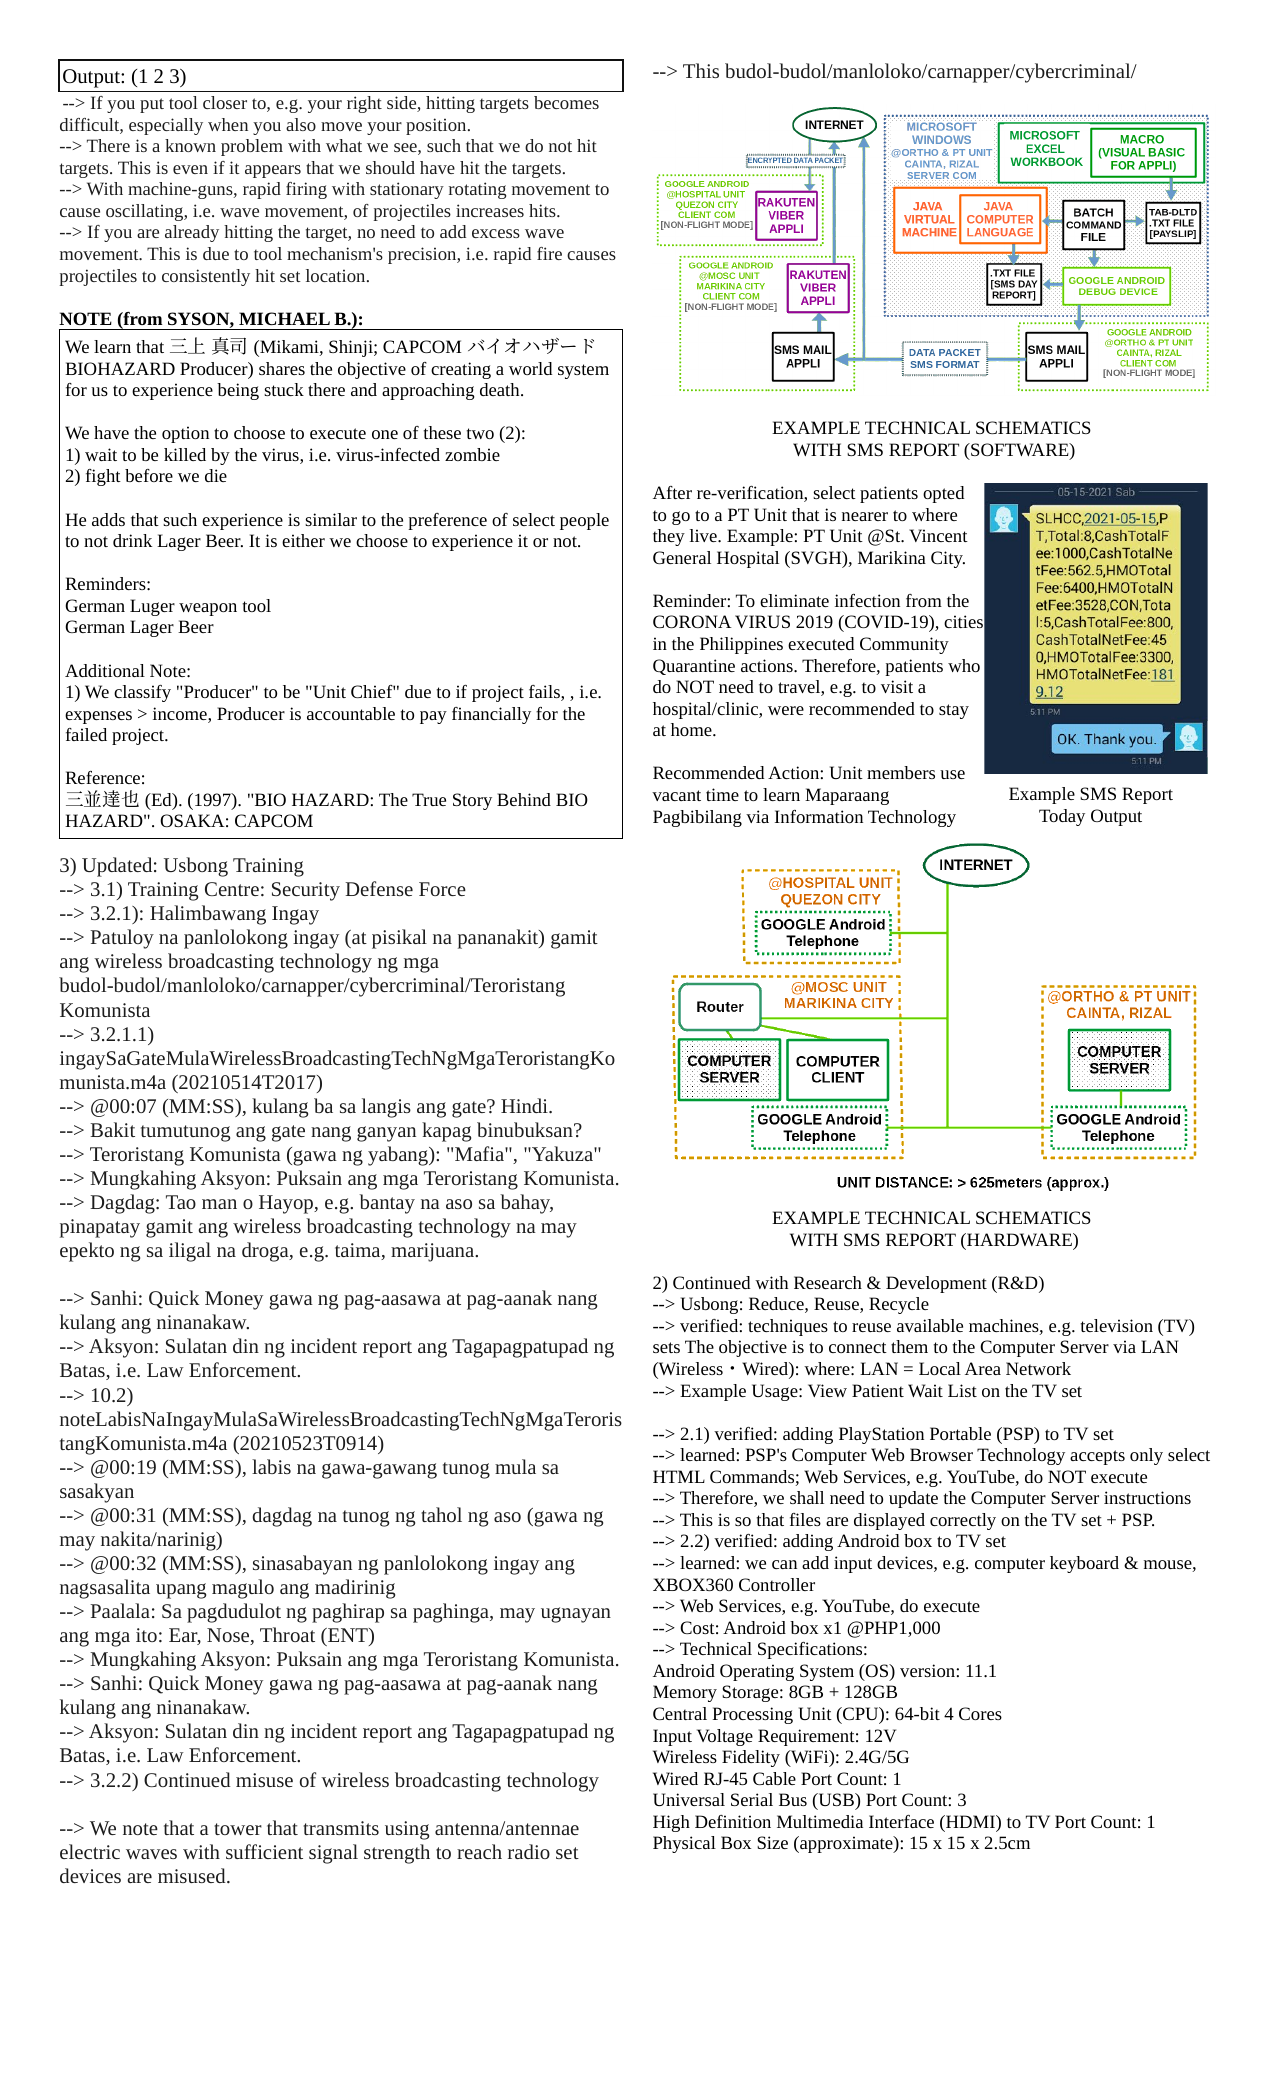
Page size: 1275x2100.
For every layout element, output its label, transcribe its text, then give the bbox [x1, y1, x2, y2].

text --> @00:19 (MM:SS), labis na gawa-gawang tunog mula sa sasakyan [59, 1455, 623, 1503]
text --> Sanhi: Quick Money gawa ng pag-aasawa at pag-aanak nang kulang ang ninanakaw. [59, 1671, 623, 1719]
text --> Cost: Android box x1 @PHP1,000 [652, 1617, 1216, 1638]
text --> If you are already hitting the target, no need to add excess wave movement. This is due to tool mechanism's precision, i.e. rapid fire causes projectiles to consistently hit set location. [59, 221, 623, 286]
text --> verified: techniques to reuse available machines, e.g. television (TV) sets The objective is to connect them to the Computer Server via LAN (Wireless・Wired): where: LAN = Local Area Network [652, 1315, 1216, 1379]
text --> Dagdag: Tao man o Hayop, e.g. bantay na aso sa bahay, pinapatay gamit ang wireless broadcasting technology na may epekto ng sa iligal na droga, e.g. taima, marijuana. [59, 1190, 623, 1262]
text --> Bakit tumutunog ang gate nang ganyan kapag binubuksan? [59, 1118, 623, 1142]
text Reminder: To eliminate infection from the CORONA VIRUS 2019 (COVID-19), cities in the Philippines executed Community Quarantine actions. Therefore, patients who do NOT need to travel, e.g. to visit a hospital/clinic, were recommended to stay at home. [652, 590, 984, 741]
text --> 2.1) verified: adding PlayStation Portable (PSP) to TV set [652, 1423, 1216, 1444]
text --> Technical Specifications: [652, 1638, 1216, 1660]
text 3) Updated: Usbong Training [59, 853, 623, 877]
picture [652, 104, 1216, 396]
text WITH SMS REPORT (SOFTWARE) [652, 439, 1216, 461]
text Android Operating System (OS) version: 11.1 [652, 1660, 1216, 1681]
text --> With machine-guns, rapid firing with stationary rotating movement to cause oscillating, i.e. wave movement, of projectiles increases hits. [59, 178, 623, 221]
text --> @00:07 (MM:SS), kulang ba sa langis ang gate? Hindi. [59, 1094, 623, 1118]
text --> Therefore, we shall need to update the Computer Server instructions [652, 1487, 1216, 1509]
text --> This budol-budol/manloloko/carnapper/cybercriminal/ [652, 59, 1216, 83]
text --> Mungkahing Aksyon: Puksain ang mga Teroristang Komunista. [59, 1647, 623, 1671]
text Physical Box Size (approximate): 15 x 15 x 2.5cm [652, 1832, 1216, 1854]
text --> We note that a tower that transmits using antenna/antennae electric waves with sufficient signal strength to reach radio set devices are misused. [59, 1816, 623, 1888]
text --> Aksyon: Sulatan din ng incident report ang Tagapagpatupad ng Batas, i.e. Law Enforcement. [59, 1719, 623, 1767]
table_header Output: (1 2 3) [60, 61, 622, 91]
text Wired RJ-45 Cable Port Count: 1 [652, 1768, 1216, 1789]
text 2) Continued with Research & Development (R&D) [652, 1272, 1216, 1293]
text --> learned: PSP's Computer Web Browser Technology accepts only select HTML Commands; Web Services, e.g. YouTube, do NOT execute [652, 1444, 1216, 1487]
text Wireless Fidelity (WiFi): 2.4G/5G [652, 1746, 1216, 1768]
text --> learned: we can add input devices, e.g. computer keyboard & mouse, XBOX360 Controller [652, 1552, 1216, 1595]
text --> Mungkahing Aksyon: Puksain ang mga Teroristang Komunista. [59, 1166, 623, 1190]
text Central Processing Unit (CPU): 64-bit 4 Cores [652, 1703, 1216, 1724]
text --> Sanhi: Quick Money gawa ng pag-aasawa at pag-aanak nang kulang ang ninanakaw. [59, 1286, 623, 1334]
text Recommended Action: Unit members use vacant time to learn Maparaang Pagbibilang via Information Technology [652, 762, 1216, 827]
text --> 2.2) verified: adding Android box to TV set [652, 1530, 1216, 1552]
picture [984, 483, 1208, 774]
text --> Teroristang Komunista (gawa ng yabang): "Mafia", "Yakuza" [59, 1142, 623, 1166]
text --> Patuloy na panlolokong ingay (at pisikal na pananakit) gamit ang wireless broadcasting technology ng mga budol-budol/manloloko/carnapper/cybercriminal/Teroristang Komunista [59, 925, 623, 1022]
text --> There is a known problem with what we see, such that we do not hit targets. This is even if it appears that we should have hit the targets. [59, 135, 623, 178]
text --> Aksyon: Sulatan din ng incident report ang Tagapagpatupad ng Batas, i.e. Law Enforcement. [59, 1334, 623, 1382]
text --> 10.2) noteLabisNaIngayMulaSaWirelessBroadcastingTechNgMgaTeroristangKomunista.m4a (20210523T0914) [59, 1382, 623, 1455]
text --> 3.2.2) Continued misuse of wireless broadcasting technology [59, 1767, 623, 1792]
text NOTE (from SYSON, MICHAEL B.): [59, 308, 623, 329]
text Universal Serial Bus (USB) Port Count: 3 [652, 1789, 1216, 1811]
text EXAMPLE TECHNICAL SCHEMATICS [652, 417, 1216, 439]
text --> @00:31 (MM:SS), dagdag na tunog ng tahol ng aso (gawa ng may nakita/narinig) [59, 1503, 623, 1551]
text WITH SMS REPORT (HARDWARE) [652, 1228, 1216, 1250]
text --> This is so that files are displayed correctly on the TV set + PSP. [652, 1509, 1216, 1530]
text --> Usbong: Reduce, Reuse, Recycle [652, 1293, 1216, 1315]
table_header We learn that 三上 真司 (Mikami, Shinji; CAPCOM バイオハザード BIOHAZARD Producer) shares the objective of creating a world system for us to experience being stuck there and approaching death. We have the option to choose to execute one of these two (2): 1) wait to be killed by the virus, i.e. virus-infected zombie 2) fight before we die He adds that such experience is similar to the preference of select people to not drink Lager Beer. It is either we choose to experience it or not. Reminders: German Luger weapon tool German Lager Beer Additional Note: 1) We classify "Producer" to be "Unit Chief" due to if project fails, , i.e. expenses > income, Producer is accountable to pay financially for the failed project. Reference: 三並達也 (Ed). (1997). "BIO HAZARD: The True Story Behind BIO HAZARD". OSAKA: CAPCOM [60, 330, 622, 838]
text --> @00:32 (MM:SS), sinasabayan ng panlolokong ingay ang nagsasalita upang magulo ang madirinig [59, 1551, 623, 1599]
text --> 3.2.1.1) ingaySaGateMulaWirelessBroadcastingTechNgMgaTeroristangKomunista.m4a (20210514T2017) [59, 1022, 623, 1094]
picture [652, 827, 1216, 1207]
text Input Voltage Requirement: 12V [652, 1724, 1216, 1746]
text --> Web Services, e.g. YouTube, do execute [652, 1595, 1216, 1617]
text --> Example Usage: View Patient Wait List on the TV set [652, 1379, 1216, 1401]
text --> 3.2.1): Halimbawang Ingay [59, 901, 623, 925]
text Memory Storage: 8GB + 128GB [652, 1681, 1216, 1703]
text EXAMPLE TECHNICAL SCHEMATICS [652, 1207, 1216, 1228]
text High Definition Multimedia Interface (HDMI) to TV Port Count: 1 [652, 1811, 1216, 1832]
text --> Paalala: Sa pagdudulot ng paghirap sa paghinga, may ugnayan ang mga ito: Ear, Nose, Throat (ENT) [59, 1599, 623, 1647]
text --> 3.1) Training Centre: Security Defense Force [59, 877, 623, 901]
text After re-verification, select patients opted to go to a PT Unit that is nearer to where they live. Example: PT Unit @St. Vincent General Hospital (SVGH), Marikina City. [652, 482, 1216, 568]
text --> If you put tool closer to, e.g. your right side, hitting targets becomes difficult, especially when you also move your position. [59, 92, 623, 135]
